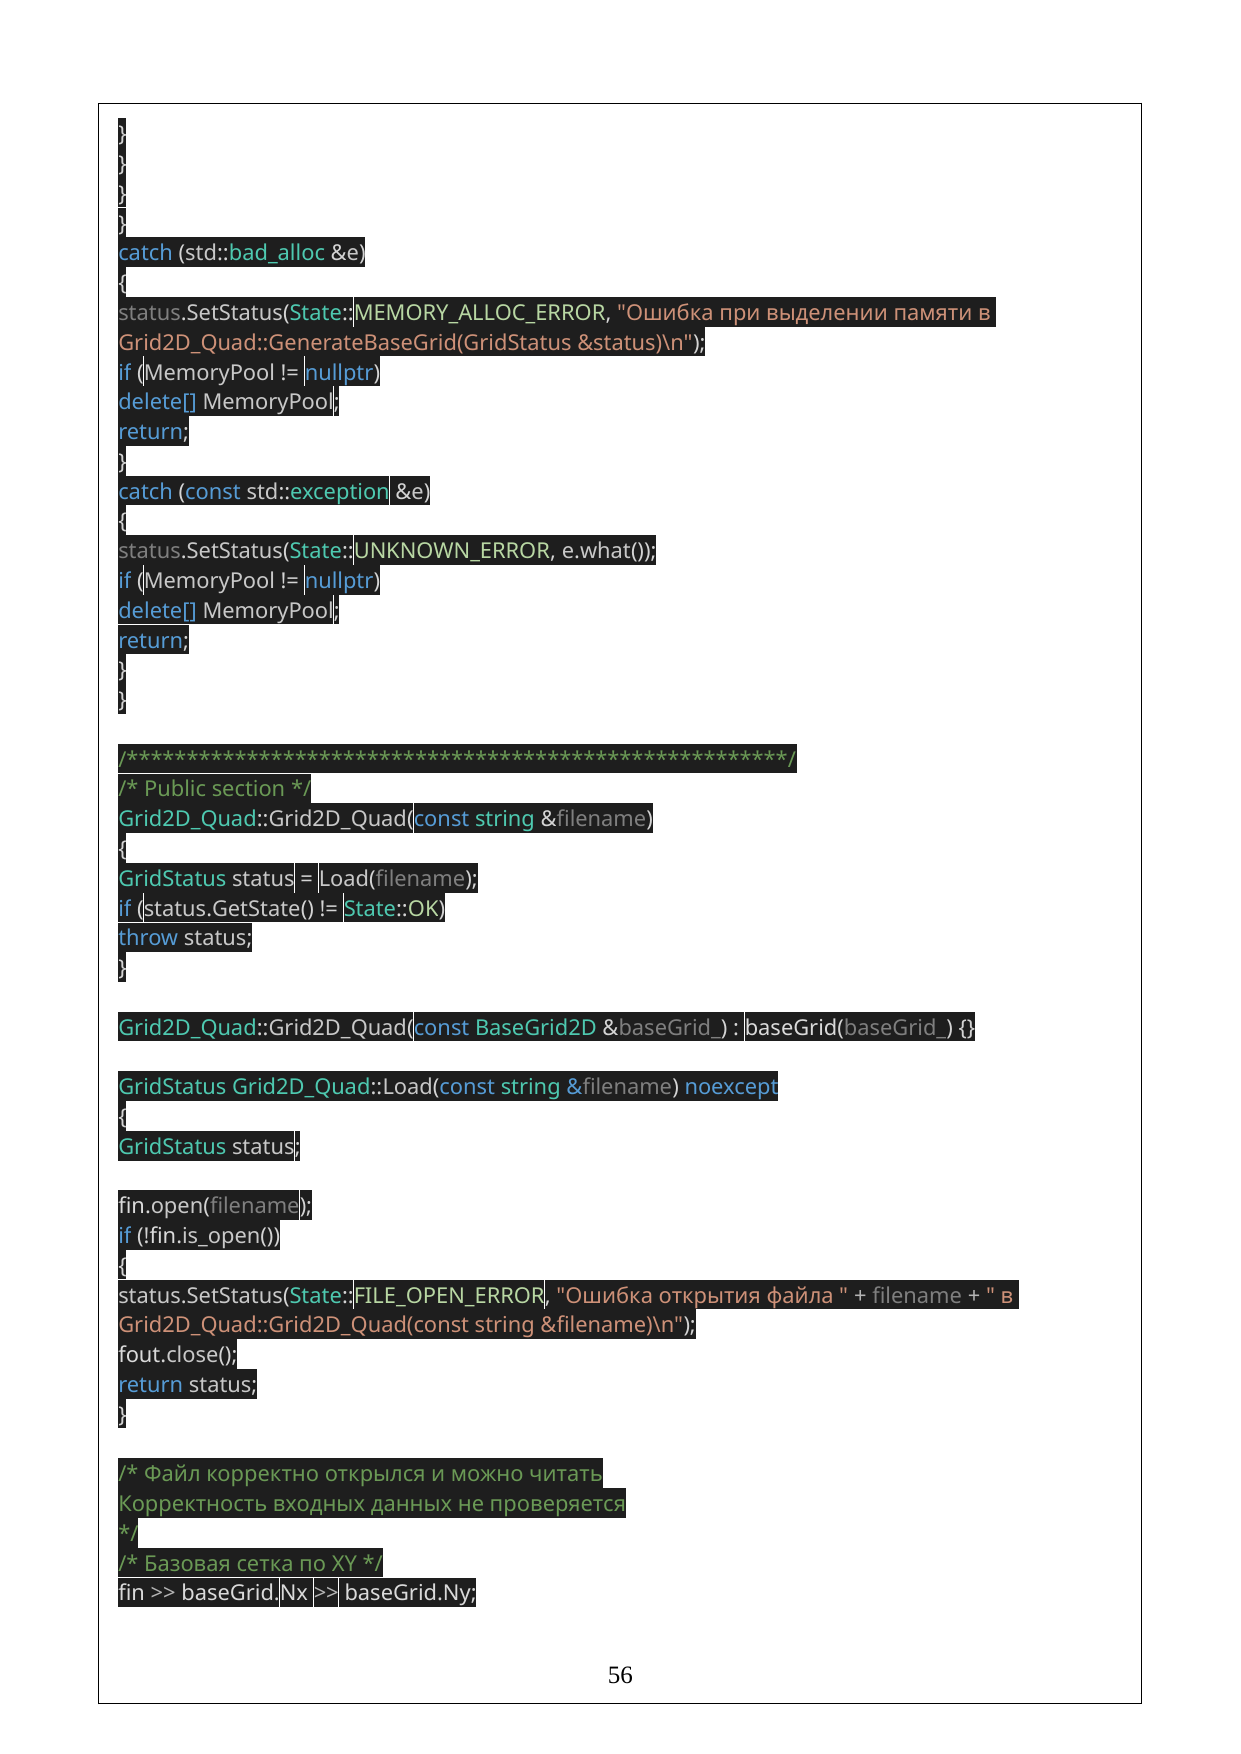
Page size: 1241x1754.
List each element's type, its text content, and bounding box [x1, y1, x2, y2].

text } [118, 207, 1122, 237]
text fout.close(); [118, 1339, 1122, 1369]
text { [118, 267, 1122, 297]
text if (MemoryPool != nullptr) [118, 565, 1122, 595]
text { [118, 1250, 1122, 1279]
text fin.open(filename); [118, 1190, 1122, 1220]
text GridStatus status = Load(filename); [118, 863, 1122, 893]
text Grid2D_Quad::Grid2D_Quad(const string &filename) [118, 803, 1122, 833]
text catch (const std::exception &e) [118, 476, 1122, 505]
text } [118, 684, 1122, 714]
text /*******************************************************/ [118, 744, 1122, 773]
text } [118, 1399, 1122, 1428]
text return status; [118, 1369, 1122, 1399]
text fin >> baseGrid.Nx >> baseGrid.Ny; [118, 1577, 1122, 1607]
text /* Public section */ [118, 773, 1122, 803]
text /* Файл корректно открылся и можно читать [118, 1458, 1122, 1488]
text } [118, 148, 1122, 178]
text return; [118, 416, 1122, 446]
text */ [118, 1518, 1122, 1548]
text if (MemoryPool != nullptr) [118, 356, 1122, 386]
text { [118, 505, 1122, 535]
text GridStatus Grid2D_Quad::Load(const string &filename) noexcept [118, 1071, 1122, 1101]
text /* Базовая сетка по XY */ [118, 1548, 1122, 1577]
text { [118, 1101, 1122, 1131]
text delete[] MemoryPool; [118, 386, 1122, 416]
text } [118, 178, 1122, 207]
text status.SetStatus(State::MEMORY_ALLOC_ERROR, "Ошибка при выделении памяти в Grid2D_Quad::GenerateBaseGrid(GridStatus &status)\n"); [118, 297, 1122, 356]
text throw status; [118, 922, 1122, 952]
text } [118, 654, 1122, 684]
text return; [118, 624, 1122, 654]
text status.SetStatus(State::FILE_OPEN_ERROR, "Ошибка открытия файла " + filename + " в Grid2D_Quad::Grid2D_Quad(const string &filename)\n"); [118, 1279, 1122, 1339]
text if (!fin.is_open()) [118, 1220, 1122, 1250]
text Корректность входных данных не проверяется [118, 1488, 1122, 1518]
text } [118, 118, 1122, 148]
text { [118, 833, 1122, 863]
text catch (std::bad_alloc &e) [118, 237, 1122, 267]
text } [118, 446, 1122, 476]
text GridStatus status; [118, 1131, 1122, 1161]
text delete[] MemoryPool; [118, 595, 1122, 624]
text if (status.GetState() != State::OK) [118, 893, 1122, 922]
text } [118, 952, 1122, 982]
text status.SetStatus(State::UNKNOWN_ERROR, e.what()); [118, 535, 1122, 565]
text Grid2D_Quad::Grid2D_Quad(const BaseGrid2D &baseGrid_) : baseGrid(baseGrid_) {} [118, 1012, 1122, 1041]
